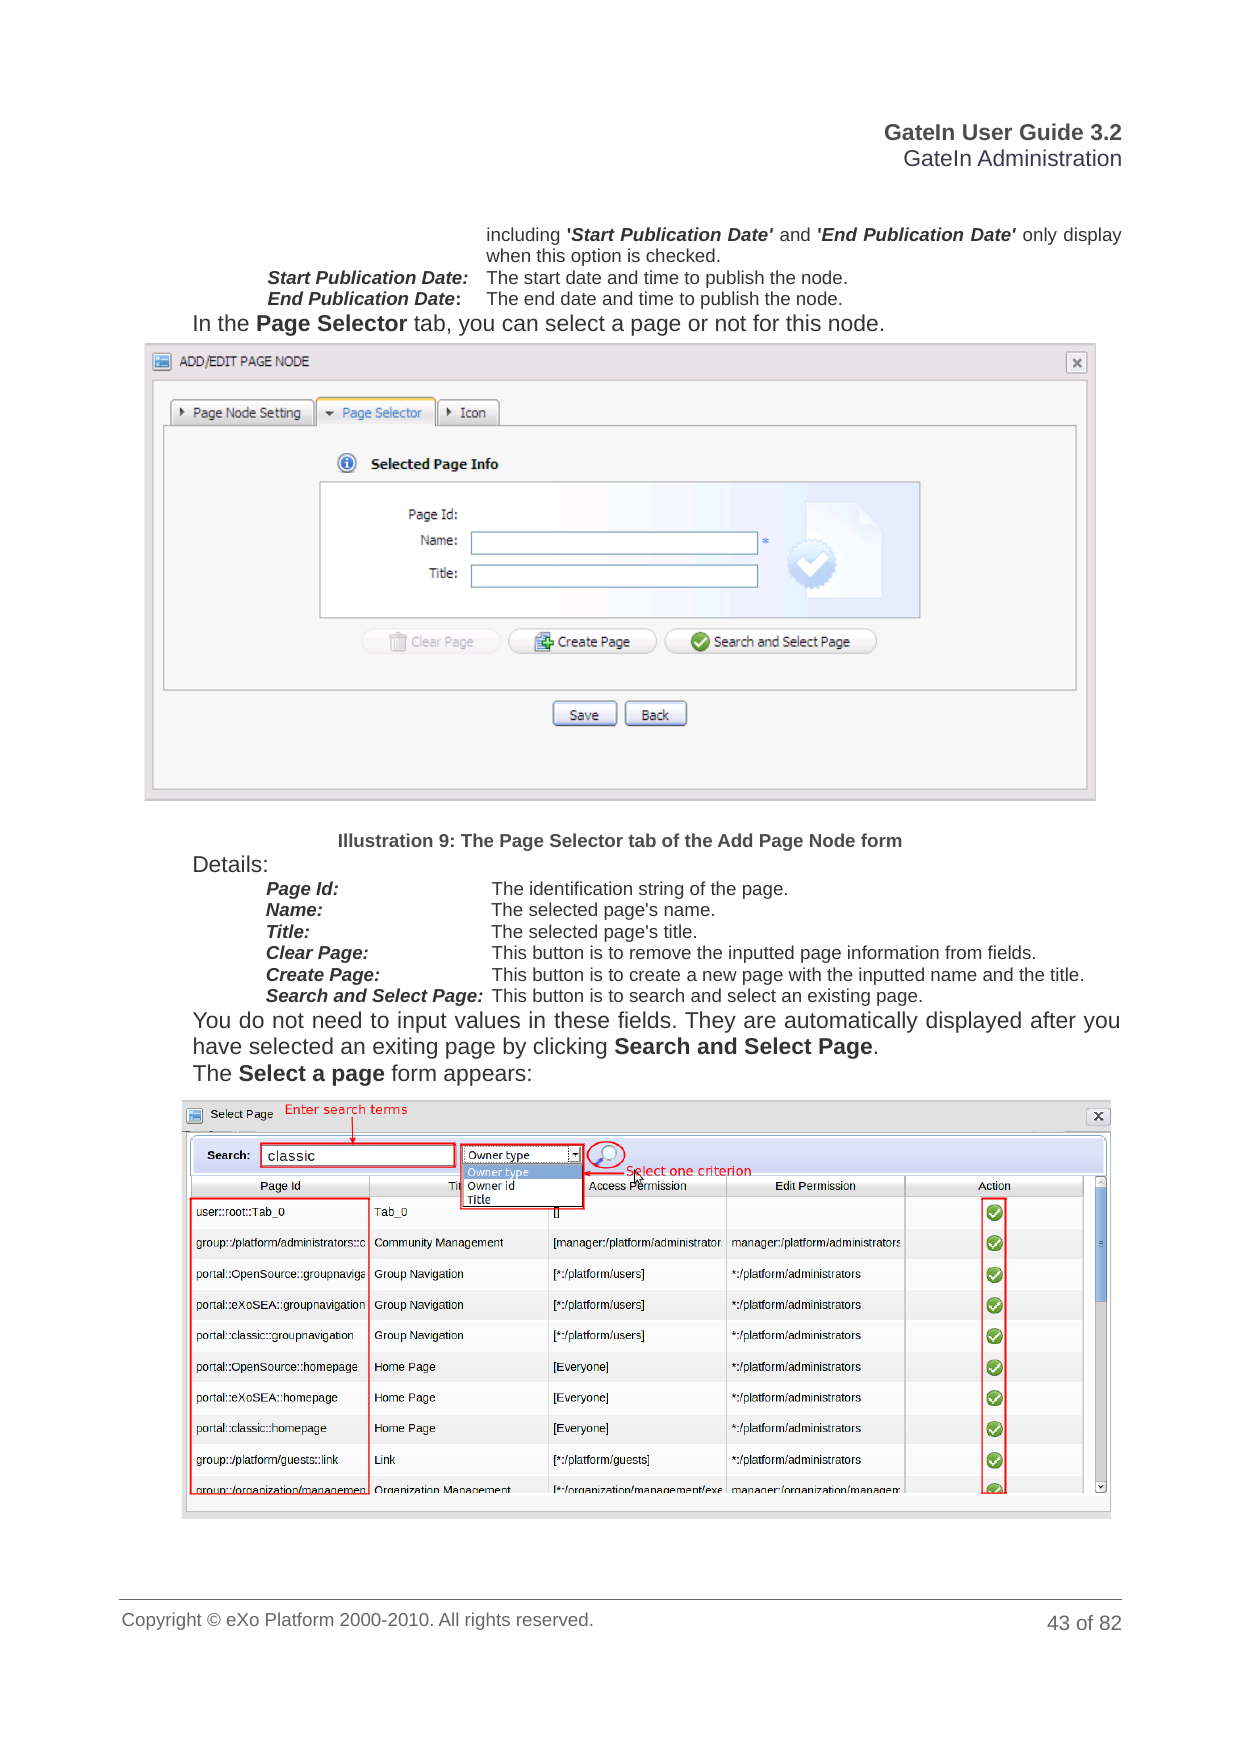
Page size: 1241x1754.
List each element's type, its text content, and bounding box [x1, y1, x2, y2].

text In the Page Selector tab, you can select a page or not for this node. [118, 310, 1122, 336]
text Illustration 9: The Page Selector tab of the Add Page Node form [139, 411, 1102, 851]
text You do not need to input values in these fields. They are automatically displayed after you have selected an exiting page by clicking Search and Select Page. [192, 1007, 1122, 1059]
text Start Publication Date: The start date and time to publish the node. [267, 267, 1122, 288]
text Name: The selected page's name. [192, 899, 1122, 921]
text End Publication Date: The end date and time to publish the node. [267, 288, 1122, 310]
text including 'Start Publication Date' and 'End Publication Date' only display when this option is checked. [267, 223, 1122, 267]
picture [181, 1100, 1112, 1519]
text Create Page: This button is to create a new page with the inputted name and the title. [192, 964, 1122, 985]
picture [144, 343, 1096, 801]
text The Select a page form appears: [192, 1059, 1122, 1086]
text Page Id: The identification string of the page. [266, 877, 1122, 899]
text Details: [118, 336, 1122, 877]
text Title: The selected page's title. [192, 921, 1122, 942]
text Search and Select Page: This button is to search and select an existing page. [192, 985, 1122, 1007]
text Clear Page: This button is to remove the inputted page information from fields. [192, 942, 1122, 964]
